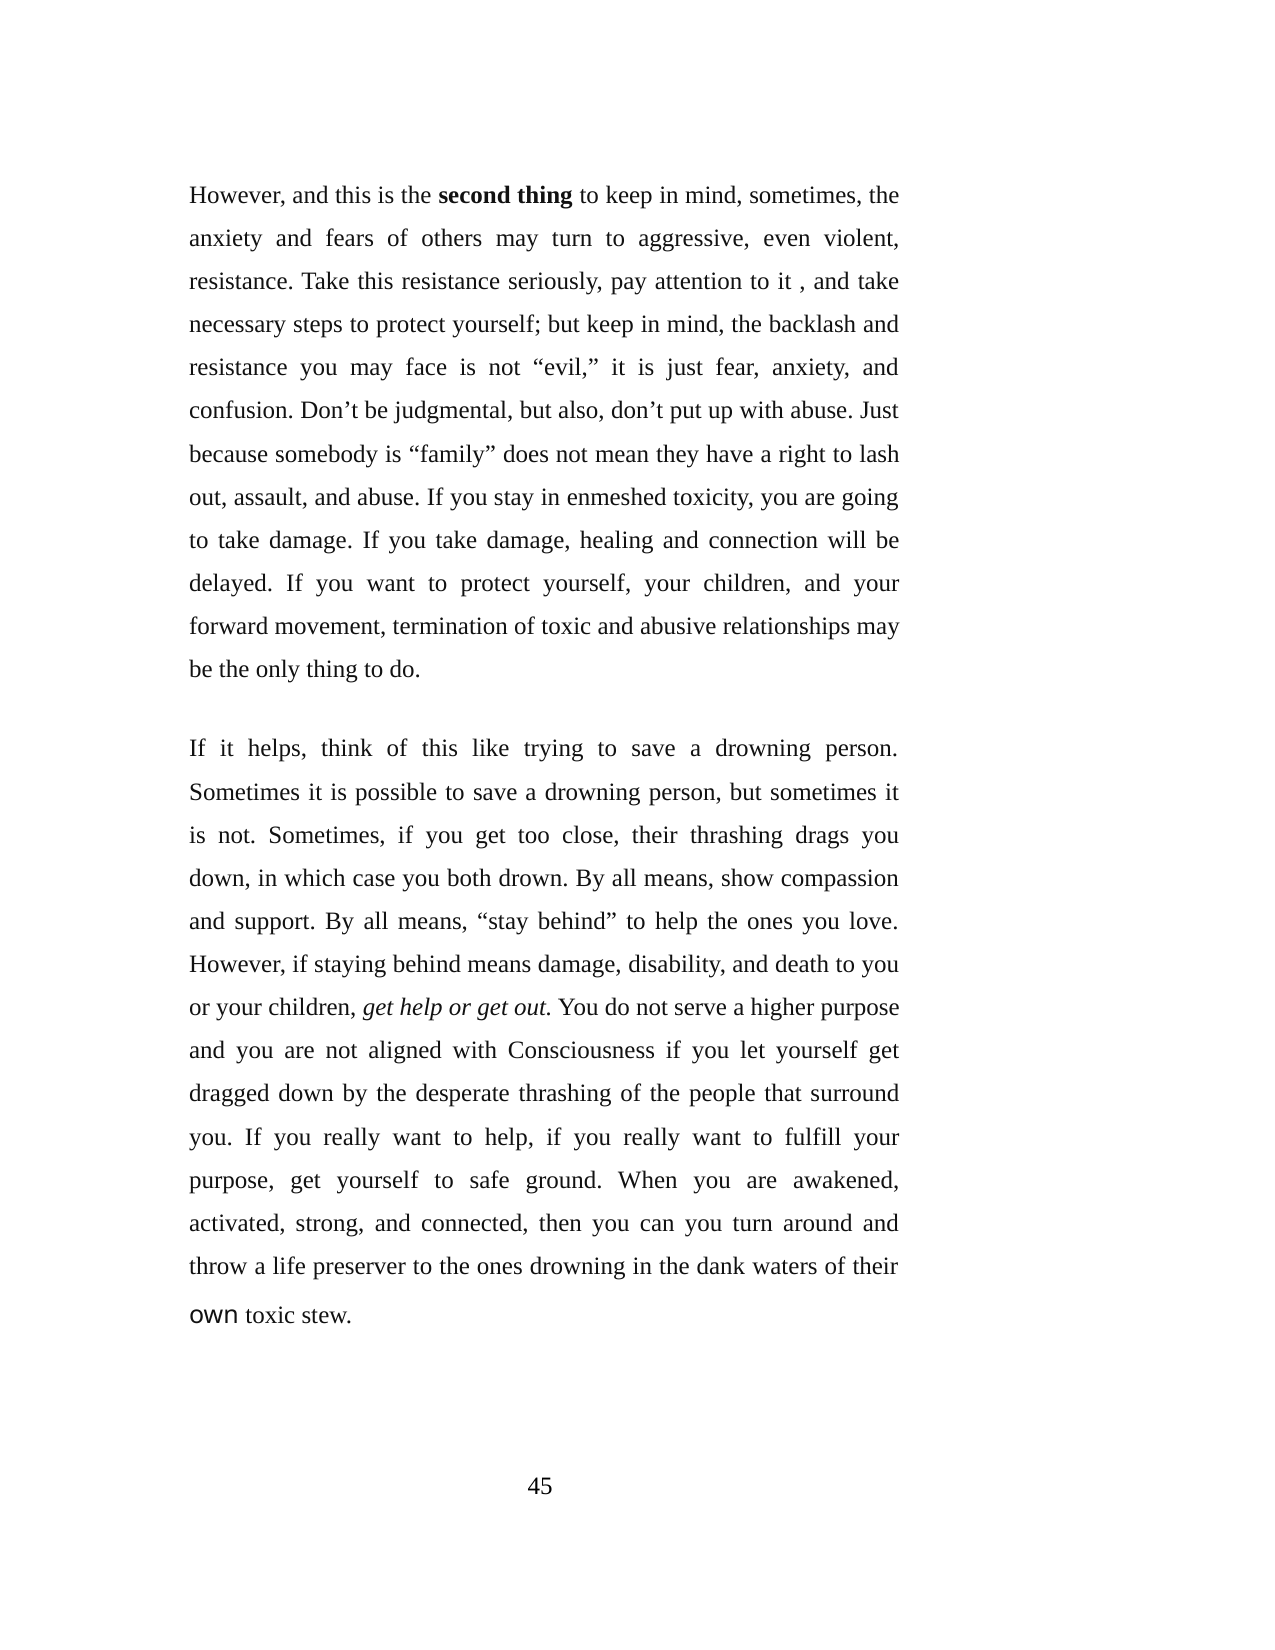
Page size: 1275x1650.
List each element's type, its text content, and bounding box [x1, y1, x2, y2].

text However, and this is the second thing to keep in mind, sometimes, the anxiety and fears of others may turn to aggressive, even violent, resistance. Take this resistance seriously, pay attention to it , and take necessary steps to protect yourself; but keep in mind, the backlash and resistance you may face is not “evil,” it is just fear, anxiety, and confusion. Don’t be judgmental, but also, don’t put up with abuse. Just because somebody is “family” does not mean they have a right to lash out, assault, and abuse. If you stay in enmeshed toxicity, you are going to take damage. If you take damage, healing and connection will be delayed. If you want to protect yourself, your children, and your forward movement, termination of toxic and abusive relationships may be the only thing to do. [189, 180, 900, 683]
text If it helps, think of this like trying to save a drowning person. Sometimes it is possible to save a drowning person, but sometimes it is not. Sometimes, if you get too close, their thrashing drags you down, in which case you both drown. By all means, show compassion and support. By all means, “stay behind” to help the ones you love. However, if staying behind means damage, disability, and death to you or your children, get help or get out. You do not serve a higher purpose and you are not aligned with Consciousness if you let yourself get dragged down by the desperate thrashing of the people that surround you. If you really want to help, if you really want to fulfill your purpose, get yourself to safe ground. When you are awakened, activated, strong, and connected, then you can you turn around and throw a life preserver to the ones drowning in the dank waters of their own toxic stew. [189, 733, 900, 1331]
